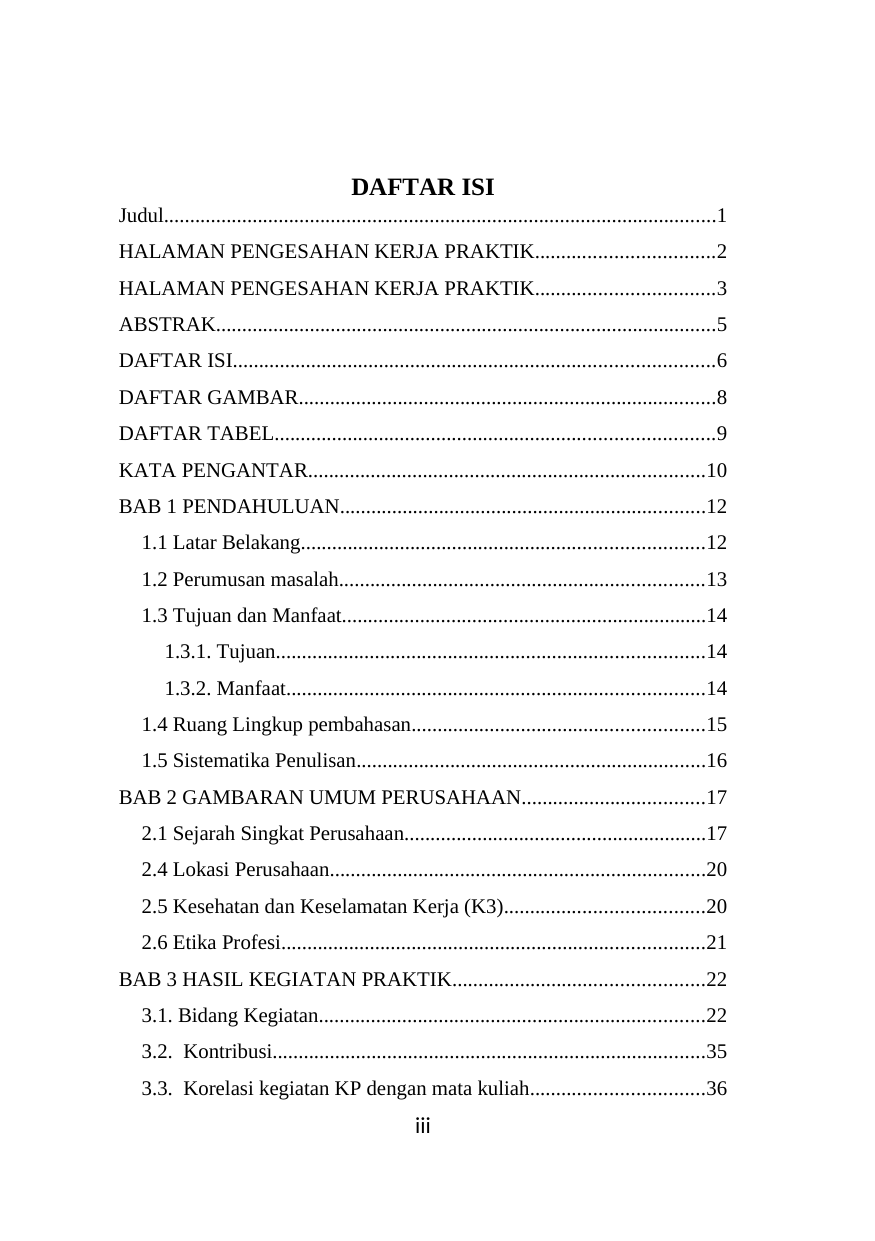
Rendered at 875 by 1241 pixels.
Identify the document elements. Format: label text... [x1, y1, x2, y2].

text 3.1. Bidang Kegiatan 22 [141, 1003, 727, 1027]
text KATA PENGANTAR 10 [118, 457, 727, 482]
text DAFTAR ISI 6 [118, 348, 727, 372]
text ABSTRAK 5 [118, 312, 727, 336]
text 1.4 Ruang Lingkup pembahasan 15 [141, 712, 727, 736]
text 1.3.1. Tujuan 14 [164, 639, 727, 663]
text BAB 1 PENDAHULUAN 12 [118, 494, 727, 518]
text Judul 1 [118, 203, 727, 227]
text 1.2 Perumusan masalah 13 [141, 567, 727, 591]
subtitle DAFTAR ISI [118, 172, 727, 201]
text 2.5 Kesehatan dan Keselamatan Kerja (K3) 20 [141, 894, 727, 918]
text 3.2. Kontribusi 35 [141, 1039, 727, 1063]
text BAB 2 GAMBARAN UMUM PERUSAHAAN 17 [118, 785, 727, 809]
text HALAMAN PENGESAHAN KERJA PRAKTIK 3 [118, 276, 727, 300]
text 1.3 Tujuan dan Manfaat 14 [141, 603, 727, 627]
text DAFTAR TABEL 9 [118, 421, 727, 445]
text 1.1 Latar Belakang 12 [141, 530, 727, 554]
text 2.6 Etika Profesi 21 [141, 930, 727, 954]
text DAFTAR GAMBAR 8 [118, 385, 727, 409]
text 1.3.2. Manfaat 14 [164, 676, 727, 700]
text HALAMAN PENGESAHAN KERJA PRAKTIK 2 [118, 239, 727, 263]
text BAB 3 HASIL KEGIATAN PRAKTIK 22 [118, 966, 727, 991]
text 1.5 Sistematika Penulisan 16 [141, 748, 727, 772]
text 2.1 Sejarah Singkat Perusahaan 17 [141, 821, 727, 845]
text 2.4 Lokasi Perusahaan 20 [141, 857, 727, 881]
text 3.3. Korelasi kegiatan KP dengan mata kuliah 36 [141, 1076, 727, 1099]
